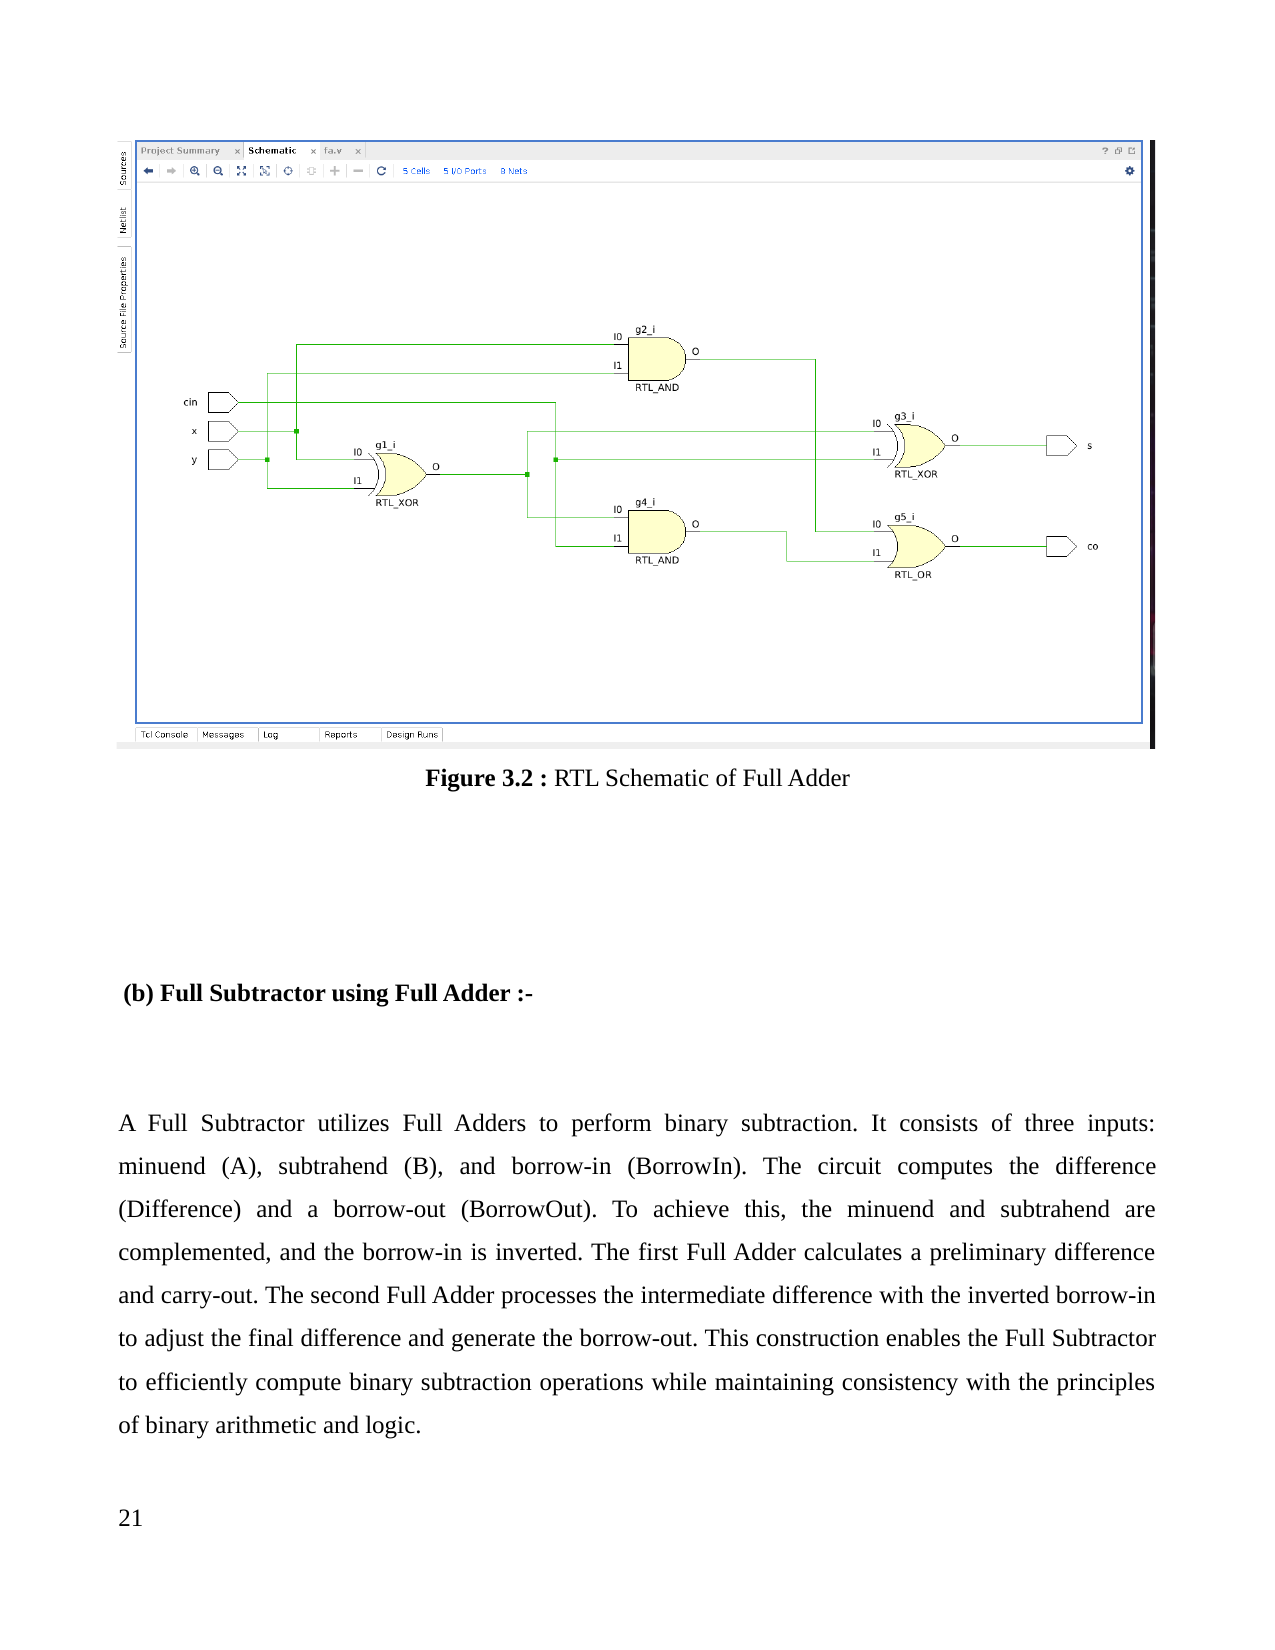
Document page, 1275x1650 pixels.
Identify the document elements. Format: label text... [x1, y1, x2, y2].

picture [116, 140, 1156, 749]
text Figure 3.2 : RTL Schematic of Full Adder [118, 118, 1157, 792]
text A Full Subtractor utilizes Full Adders to perform binary subtraction. It consists of three inputs: minuend (A), subtrahend (B), and borrow-in (BorrowIn). The circuit computes the difference (Difference) and a borrow-out (BorrowOut). To achieve this, the minuend and subtrahend are complemented, and the borrow-in is inverted. The first Full Adder calculates a preliminary difference and carry-out. The second Full Adder processes the intermediate difference with the inverted borrow-in to adjust the final difference and generate the borrow-out. This construction enables the Full Subtractor to efficiently compute binary subtraction operations while maintaining consistency with the principles of binary arithmetic and logic. [118, 1108, 1157, 1438]
text (b) Full Subtractor using Full Adder :- [118, 978, 1157, 1007]
